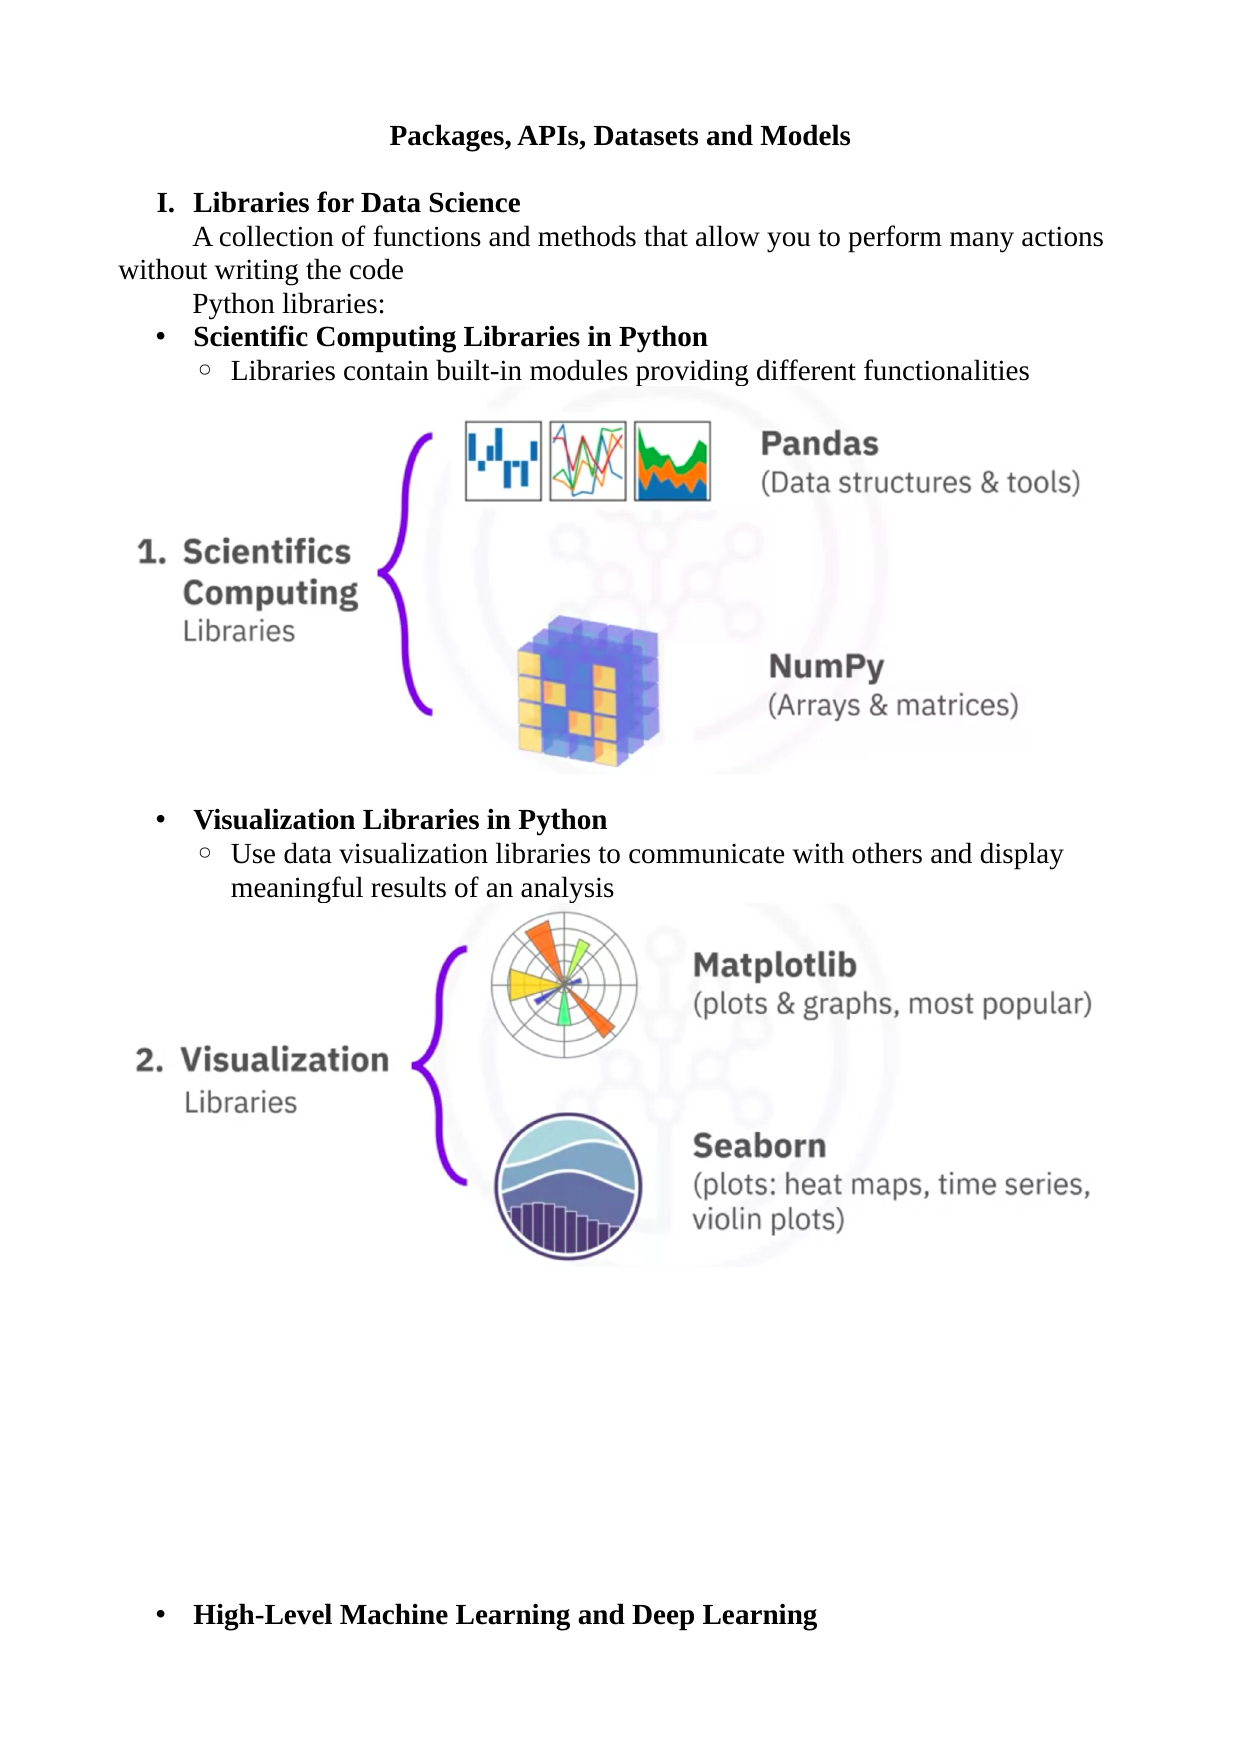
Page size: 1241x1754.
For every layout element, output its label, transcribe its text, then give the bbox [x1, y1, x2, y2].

list Libraries contain built-in modules providing different functionalities [193, 353, 1122, 386]
text A collection of functions and methods that allow you to perform many actions without writing the code [118, 219, 1122, 286]
text Python libraries: [118, 286, 1122, 319]
list Libraries for Data Science [175, 185, 1122, 219]
list Use data visualization libraries to communicate with others and display meaningful results of an analysis [193, 836, 1122, 903]
list Scientific Computing Libraries in Python [156, 319, 1122, 353]
list High-Level Machine Learning and Deep Learning [156, 1597, 1122, 1631]
text Packages, APIs, Datasets and Models [118, 118, 1122, 152]
list Visualization Libraries in Python [156, 802, 1122, 836]
